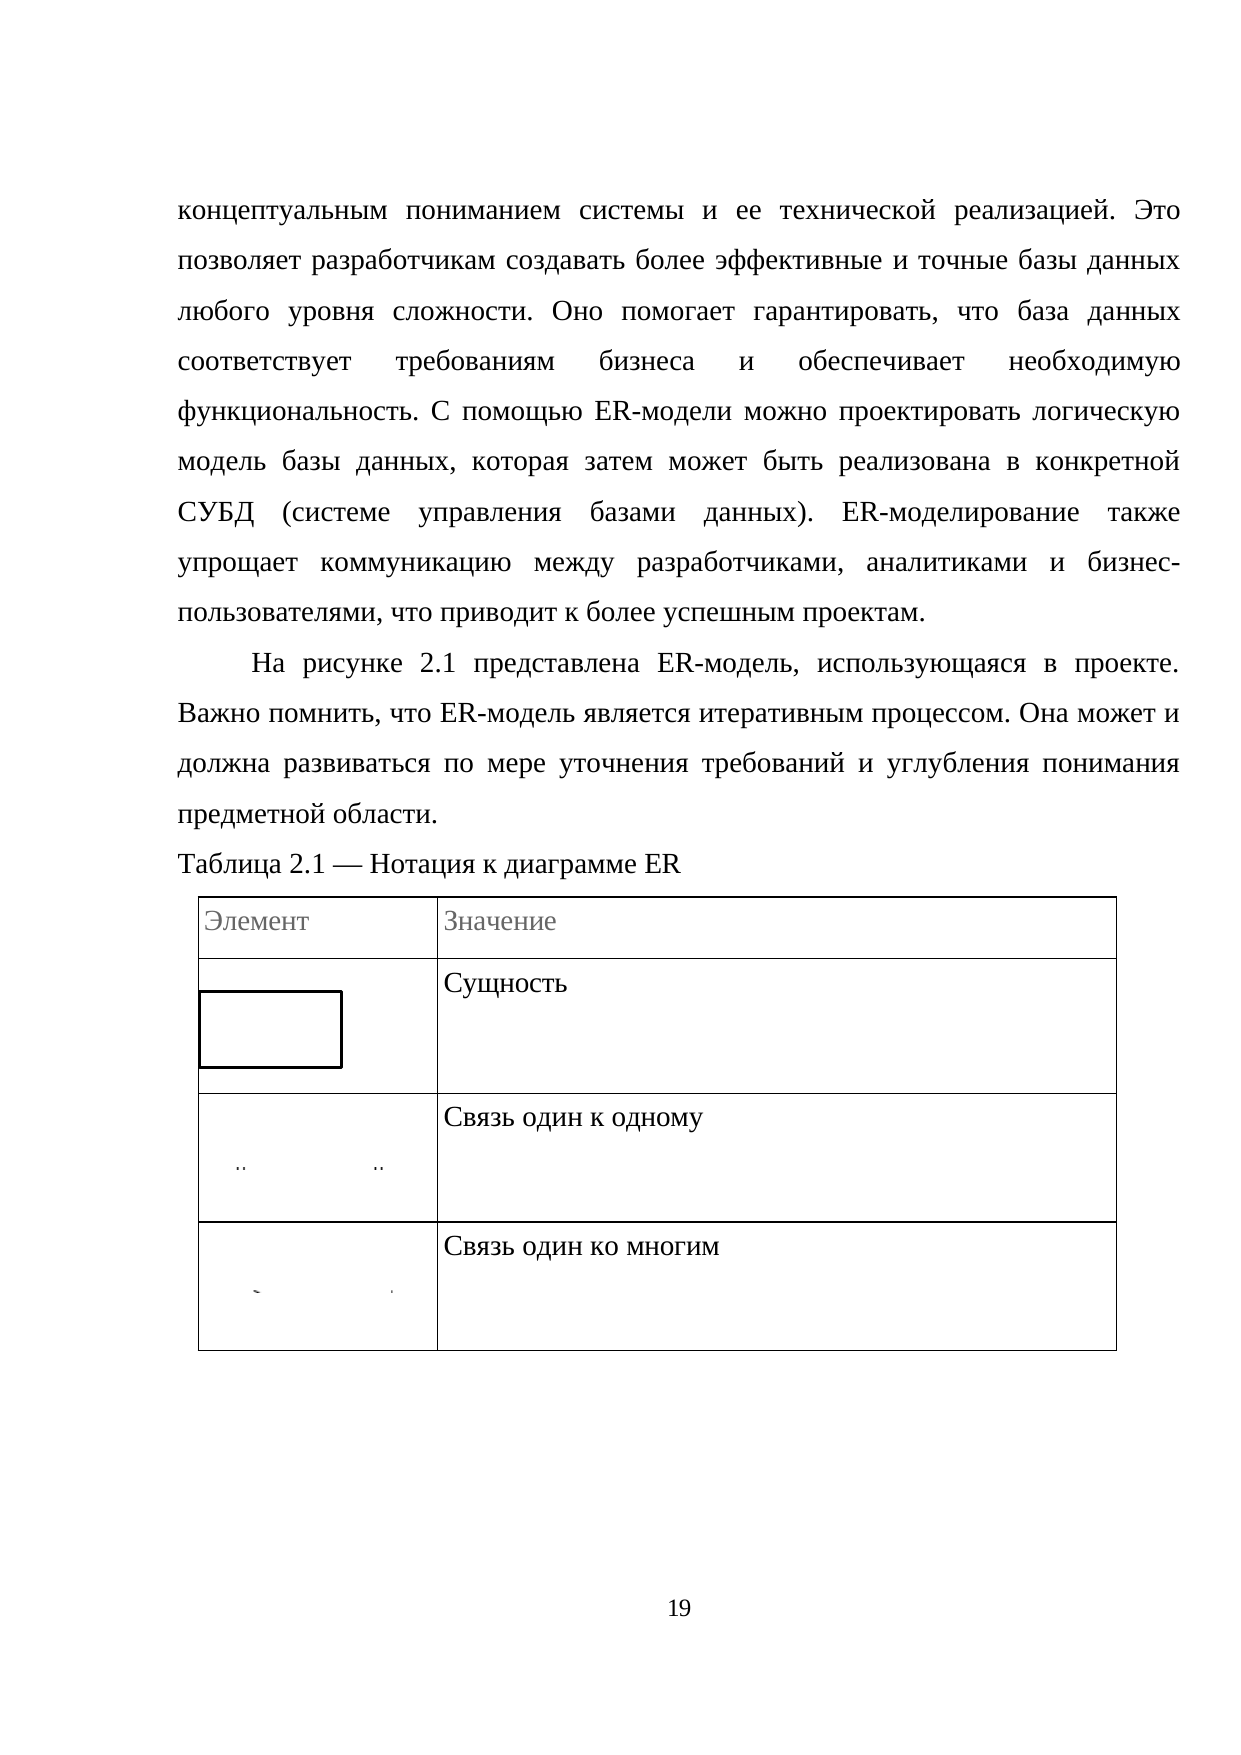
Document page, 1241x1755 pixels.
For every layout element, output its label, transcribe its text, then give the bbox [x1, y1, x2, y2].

table_cell Сущность [438, 959, 1116, 1093]
table_header Элемент [199, 898, 437, 958]
text концептуальным пониманием системы и ее технической реализацией. Это позволяет разработчикам создавать более эффективные и точные базы данных любого уровня сложности. Оно помогает гарантировать, что база данных соответствует требованиям бизнеса и обеспечивает необходимую функциональность. С помощью ER-модели можно проектировать логическую модель базы данных, которая затем может быть реализована в конкретной СУБД (системе управления базами данных). ER-моделирование также упрощает коммуникацию между разработчиками, аналитиками и бизнес- пользователями, что приводит к более успешным проектам. [177, 192, 1181, 628]
table_header Значение [438, 898, 1116, 958]
table_cell Связь один ко многим [438, 1223, 1116, 1350]
table_cell Связь один к одному [438, 1094, 1116, 1221]
text Таблица 2.1 — Нотация к диаграмме ER [177, 846, 1241, 880]
table_cell [199, 1223, 437, 1350]
table_cell [199, 959, 437, 1093]
text На рисунке 2.1 представлена ER-модель, использующаяся в проекте. Важно помнить, что ER-модель является итеративным процессом. Она может и должна развиваться по мере уточнения требований и углубления понимания предметной области. [177, 645, 1181, 829]
table_cell [199, 1094, 437, 1221]
table_cell [201, 993, 340, 1066]
